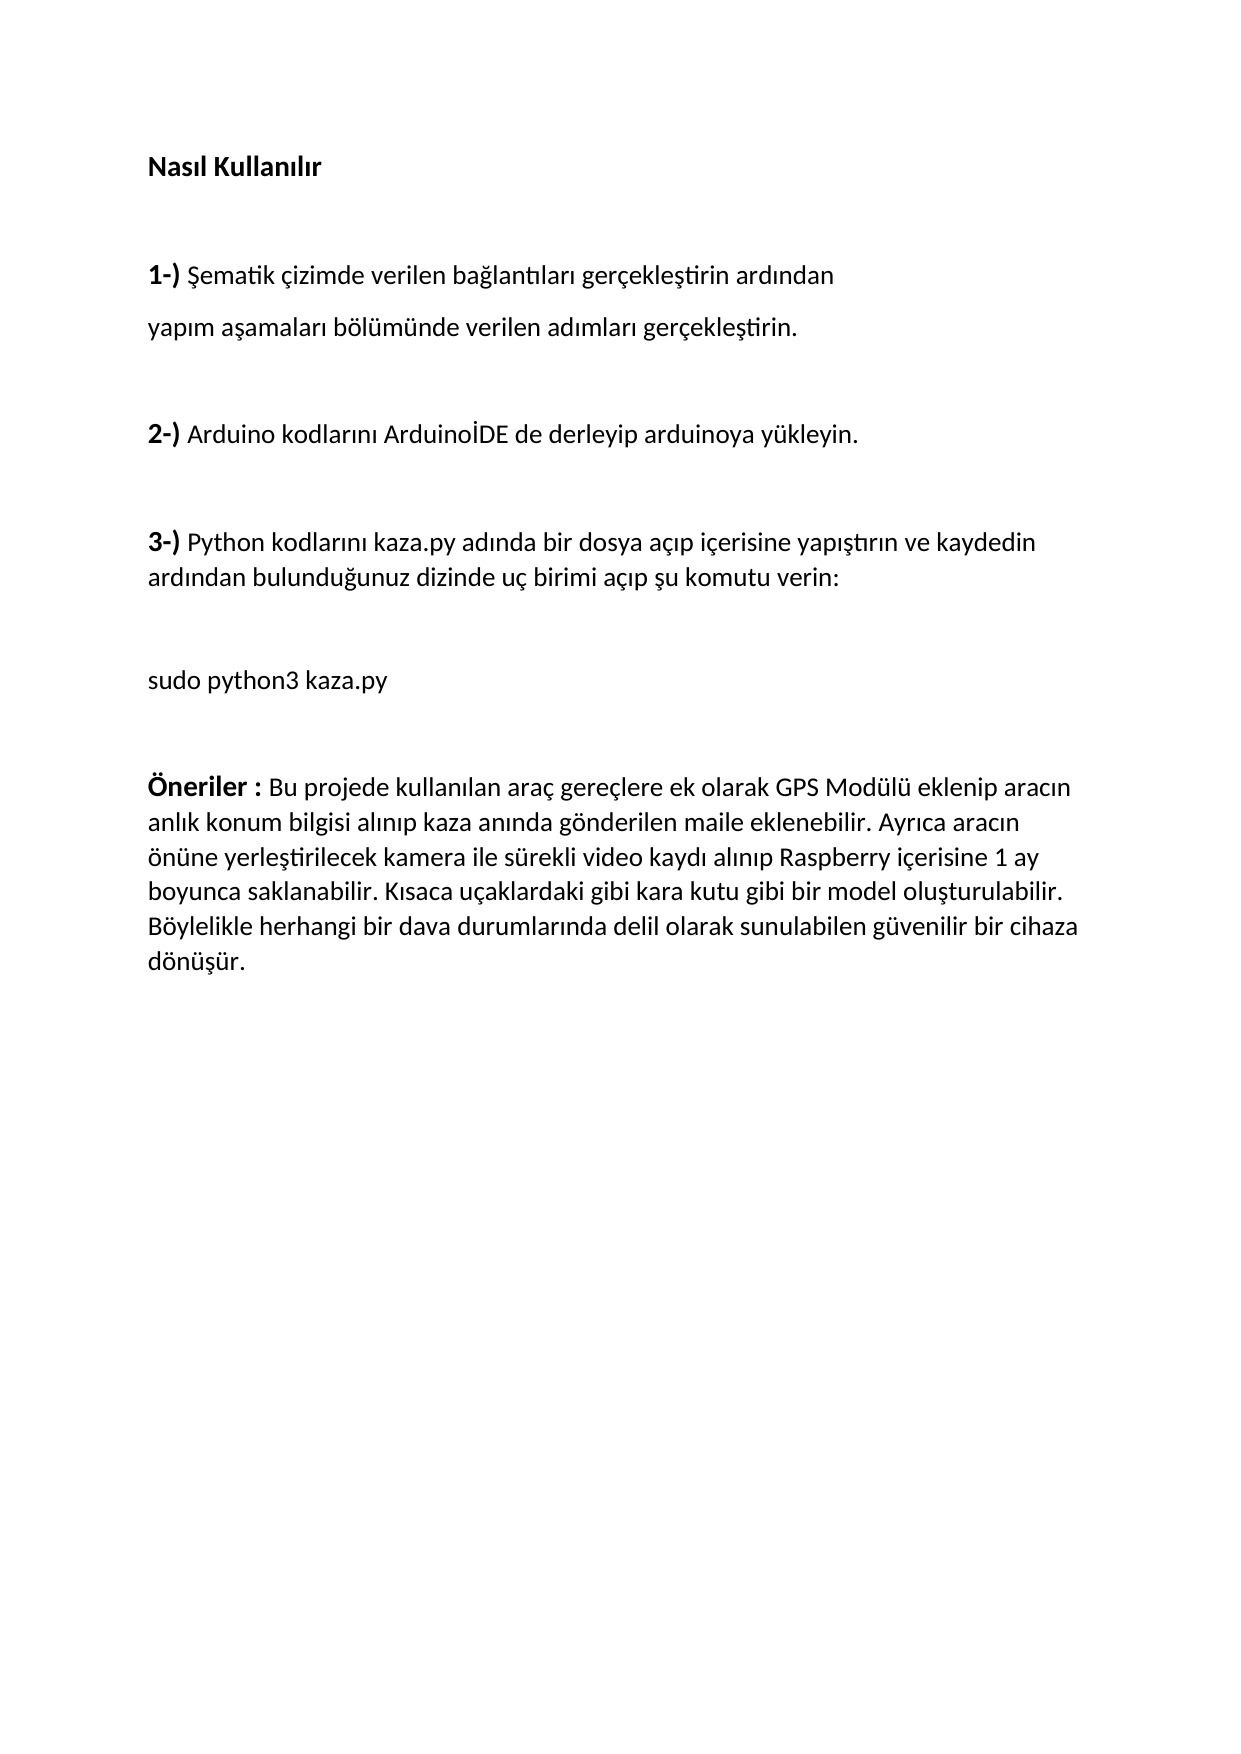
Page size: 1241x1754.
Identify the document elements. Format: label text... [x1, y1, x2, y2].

text sudo python3 kaza.py [148, 663, 1093, 696]
text 2-) Arduino kodlarını ArduinoİDE de derleyip arduinoya yükleyin. [148, 415, 1093, 451]
text 1-) Şematik çizimde verilen bağlantıları gerçekleştirin ardından [148, 256, 1093, 291]
text yapım aşamaları bölümünde verilen adımları gerçekleştirin. [148, 310, 1093, 343]
text Nasıl Kullanılır [148, 148, 1093, 183]
text 3-) Python kodlarını kaza.py adında bir dosya açıp içerisine yapıştırın ve kaydedin ardından bulunduğunuz dizinde uç birimi açıp şu komutu verin: [148, 523, 1093, 593]
text Öneriler : Bu projede kullanılan araç gereçlere ek olarak GPS Modülü eklenip aracın anlık konum bilgisi alınıp kaza anında gönderilen maile eklenebilir. Ayrıca aracın önüne yerleştirilecek kamera ile sürekli video kaydı alınıp Raspberry içerisine 1 ay boyunca saklanabilir. Kısaca uçaklardaki gibi kara kutu gibi bir model oluşturulabilir. Böylelikle herhangi bir dava durumlarında delil olarak sunulabilen güvenilir bir cihaza dönüşür. [148, 768, 1093, 977]
